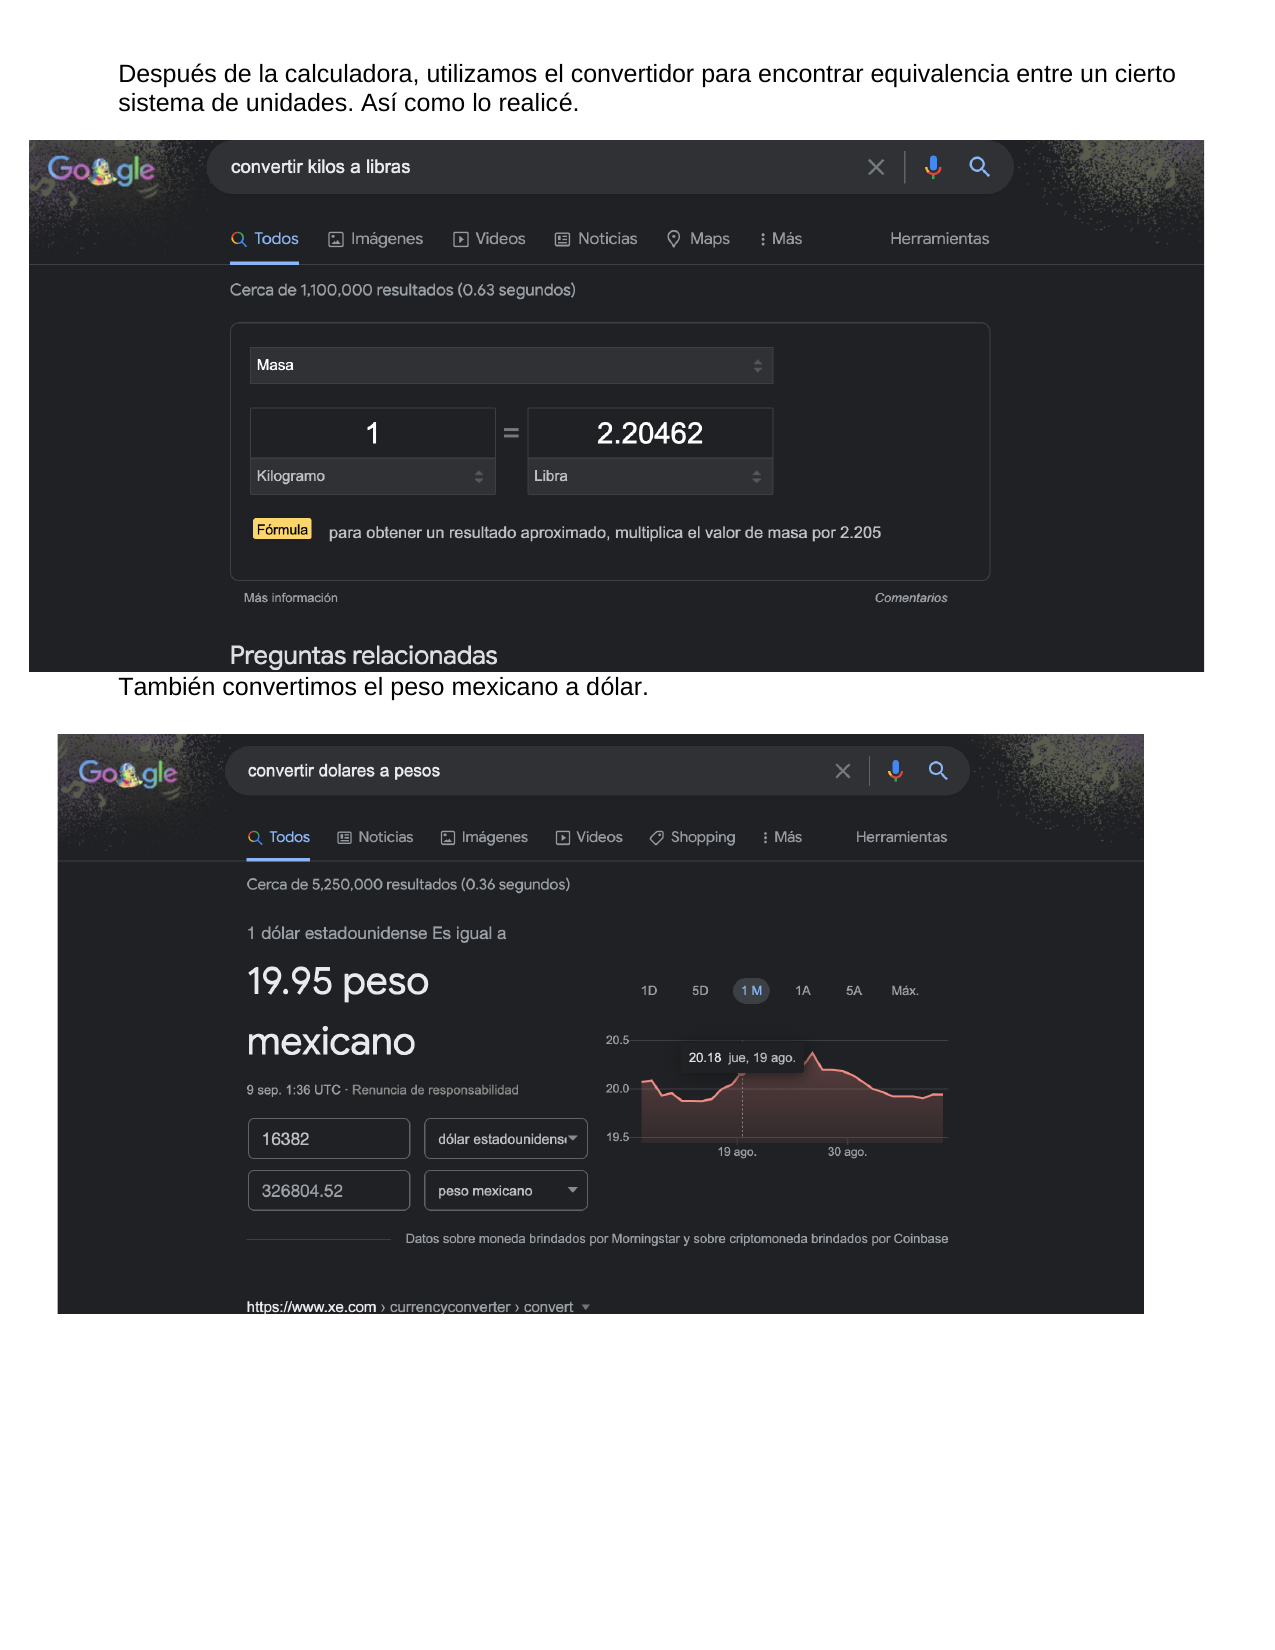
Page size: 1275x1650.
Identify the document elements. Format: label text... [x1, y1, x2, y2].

text [118, 117, 1205, 140]
text También convertimos el peso mexicano a dólar. [118, 672, 1205, 701]
text Después de la calculadora, utilizamos el convertidor para encontrar equivalencia entre un cierto sistema de unidades. Así como lo realicé. [118, 59, 1205, 117]
